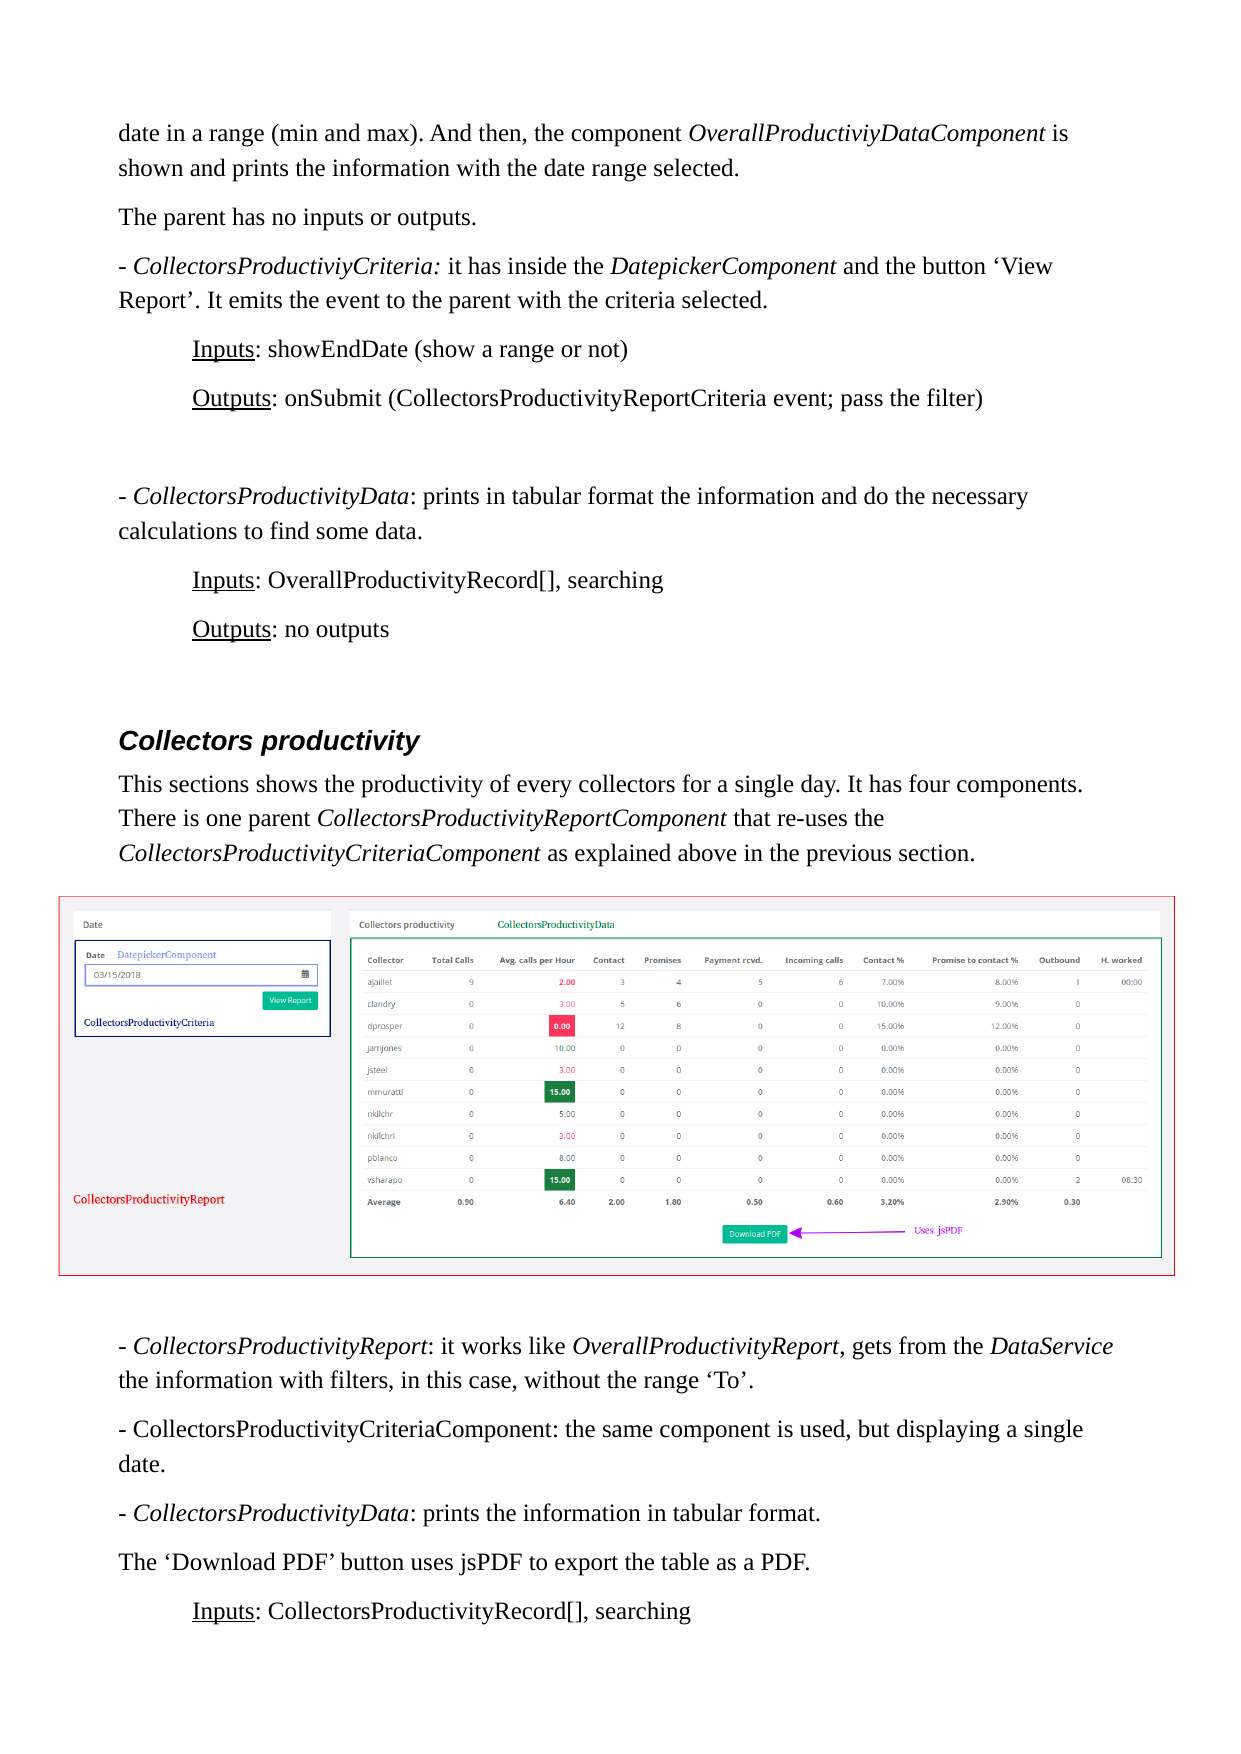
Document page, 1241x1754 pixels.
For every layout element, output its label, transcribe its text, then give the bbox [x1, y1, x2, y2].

text - CollectorsProductivityCriteriaComponent: the same component is used, but displaying a single date. [118, 1414, 1122, 1478]
text - CollectorsProductivityData: prints the information in tabular format. [118, 1498, 1122, 1527]
text Outputs: onSubmit (CollectorsProductivityReportCriteria event; pass the filter) [118, 383, 1122, 412]
text The ‘Download PDF’ button uses jsPDF to export the table as a PDF. [118, 1547, 1122, 1576]
text This sections shows the productivity of every collectors for a single day. It has four components. There is one parent CollectorsProductivityReportComponent that re-uses the CollectorsProductivityCriteriaComponent as explained above in the previous section. [118, 769, 1122, 867]
text - CollectorsProductivityReport: it works like OverallProductivityReport, gets from the DataService the information with filters, in this case, without the range ‘To’. [118, 1331, 1122, 1394]
text Inputs: CollectorsProductivityRecord[], searching [118, 1596, 1122, 1625]
picture [58, 896, 1175, 1276]
text Inputs: OverallProductivityRecord[], searching [118, 565, 1122, 594]
text date in a range (min and max). And then, the component OverallProductiviyDataComponent is shown and prints the information with the date range selected. [118, 118, 1122, 181]
text - CollectorsProductivityData: prints in tabular format the information and do the necessary calculations to find some data. [118, 481, 1122, 545]
text Inputs: showEndDate (show a range or not) [118, 334, 1122, 363]
subtitle Collectors productivity [118, 725, 1122, 757]
text - CollectorsProductiviyCriteria: it has inside the DatepickerComponent and the button ‘View Report’. It emits the event to the parent with the criteria selected. [118, 251, 1122, 314]
text Outputs: no outputs [118, 614, 1122, 643]
text The parent has no inputs or outputs. [118, 202, 1122, 230]
